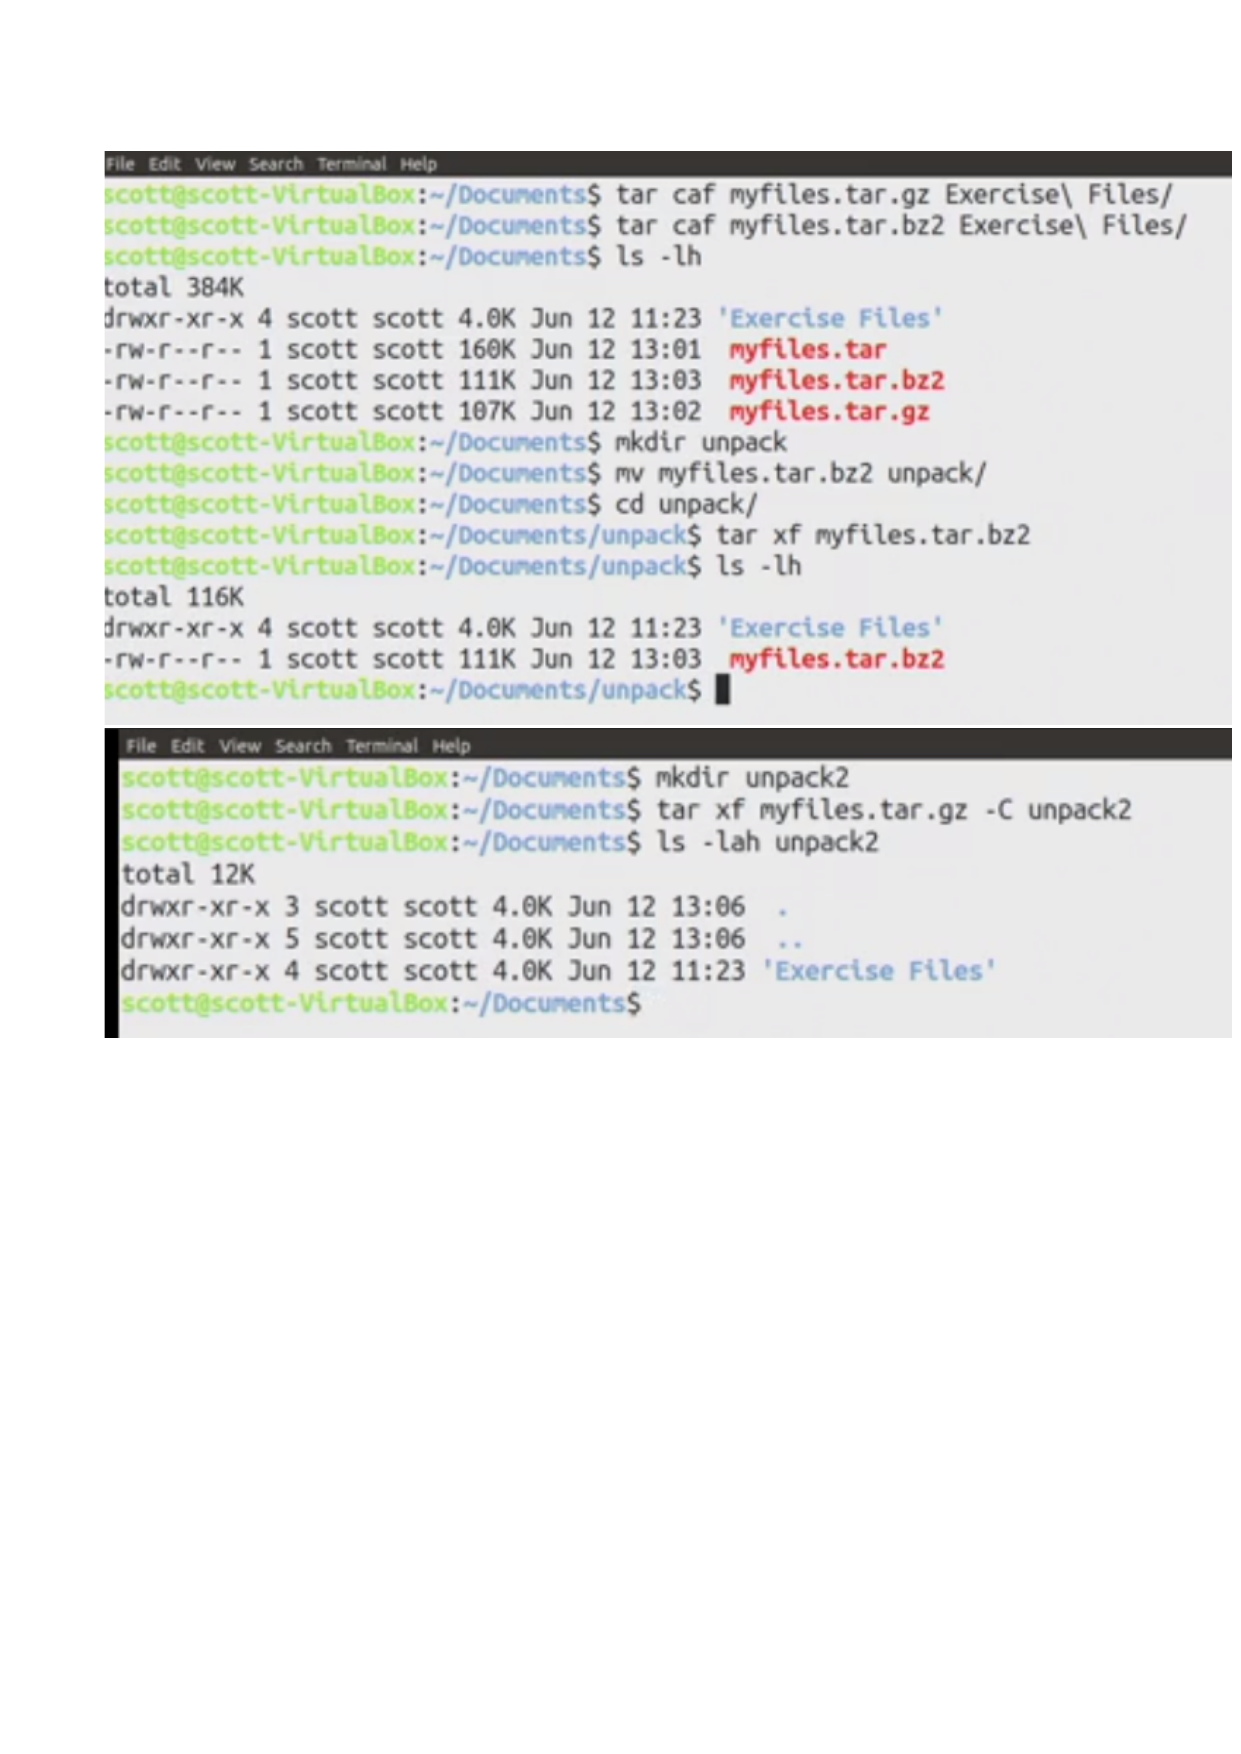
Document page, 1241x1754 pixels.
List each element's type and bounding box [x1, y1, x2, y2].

picture [104, 728, 1232, 1038]
picture [104, 151, 1232, 725]
